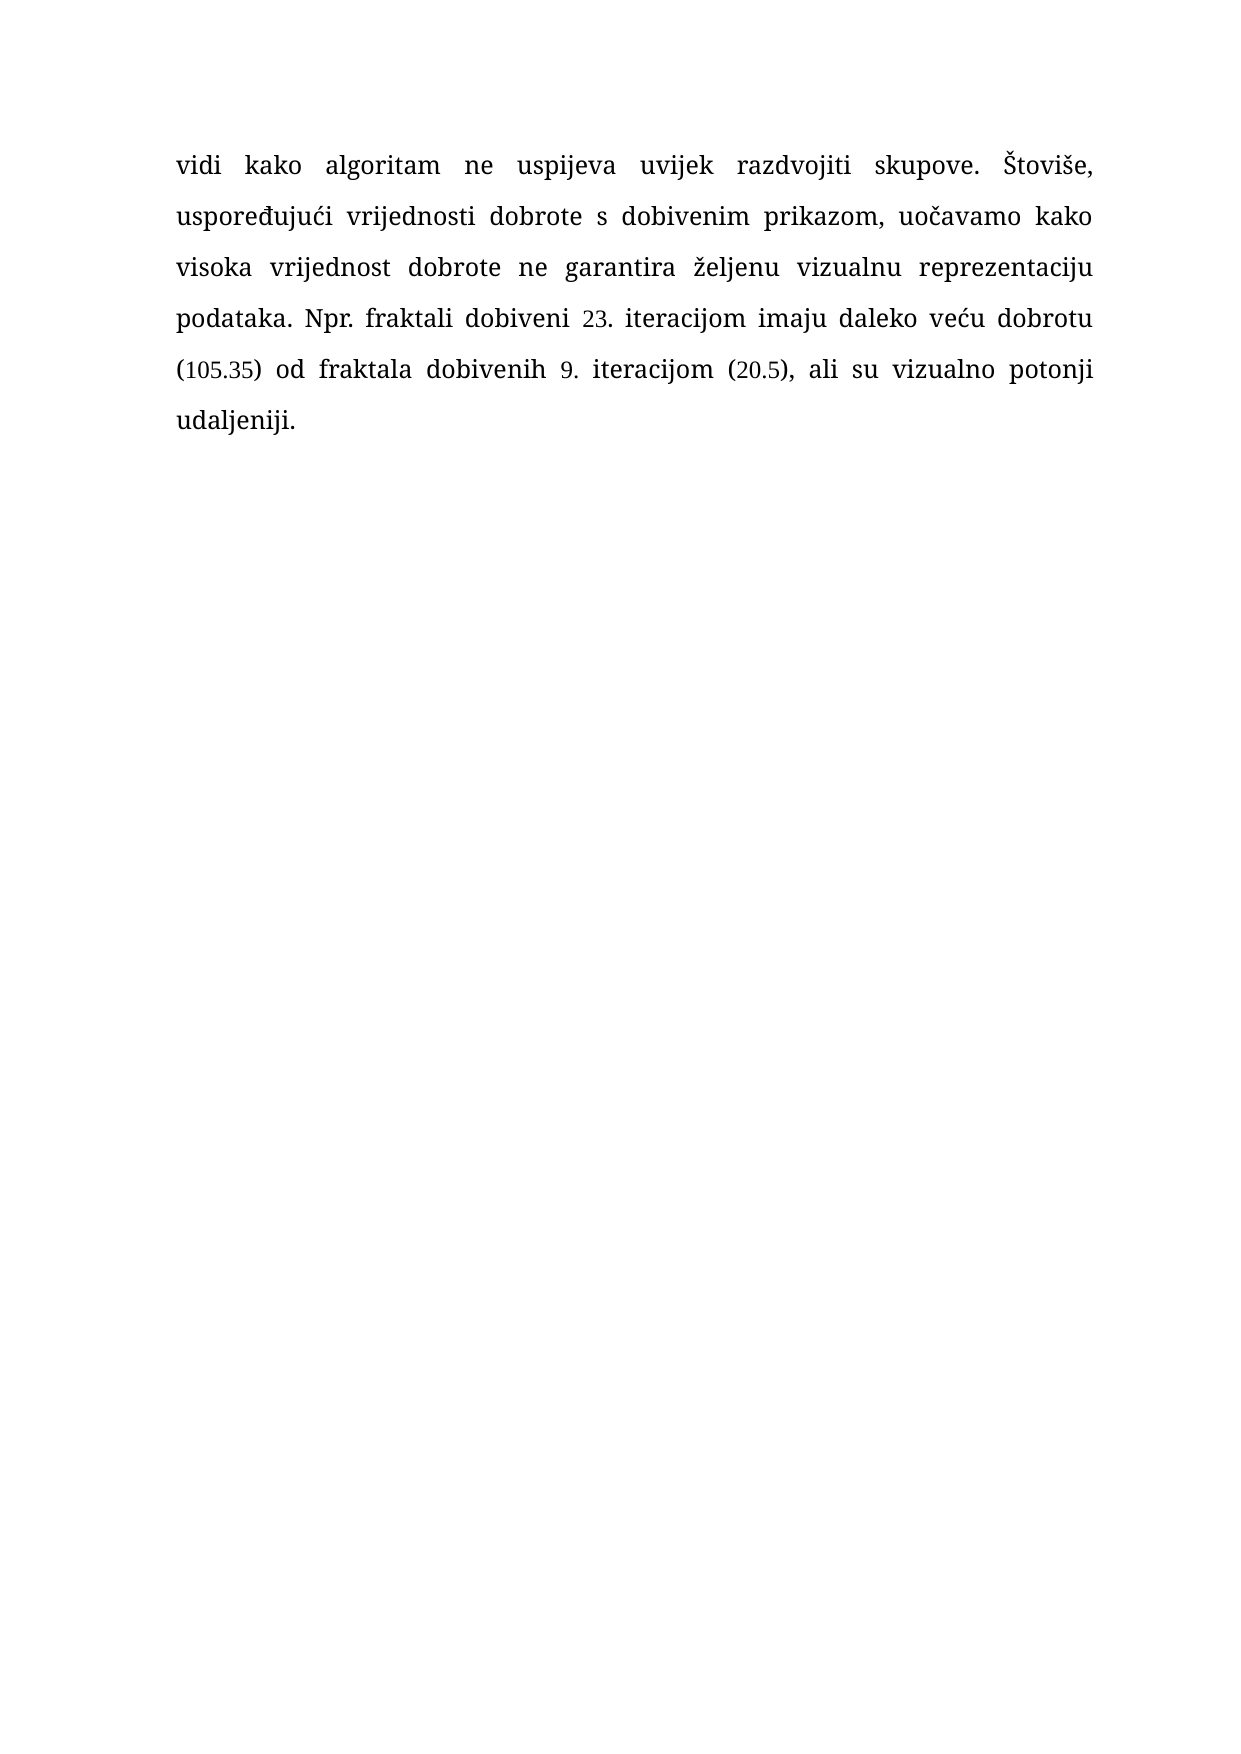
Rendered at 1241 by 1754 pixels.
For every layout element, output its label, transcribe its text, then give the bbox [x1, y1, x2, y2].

text vidi kako algoritam ne uspijeva uvijek razdvojiti skupove. Štoviše, uspoređujući vrijednosti dobrote s dobivenim prikazom, uočavamo kako visoka vrijednost dobrote ne garantira željenu vizualnu reprezentaciju podataka. Npr. fraktali dobiveni 23. iteracijom imaju daleko veću dobrotu (105.35) od fraktala dobivenih 9. iteracijom (20.5), ali su vizualno potonji udaljeniji. [176, 148, 1094, 437]
